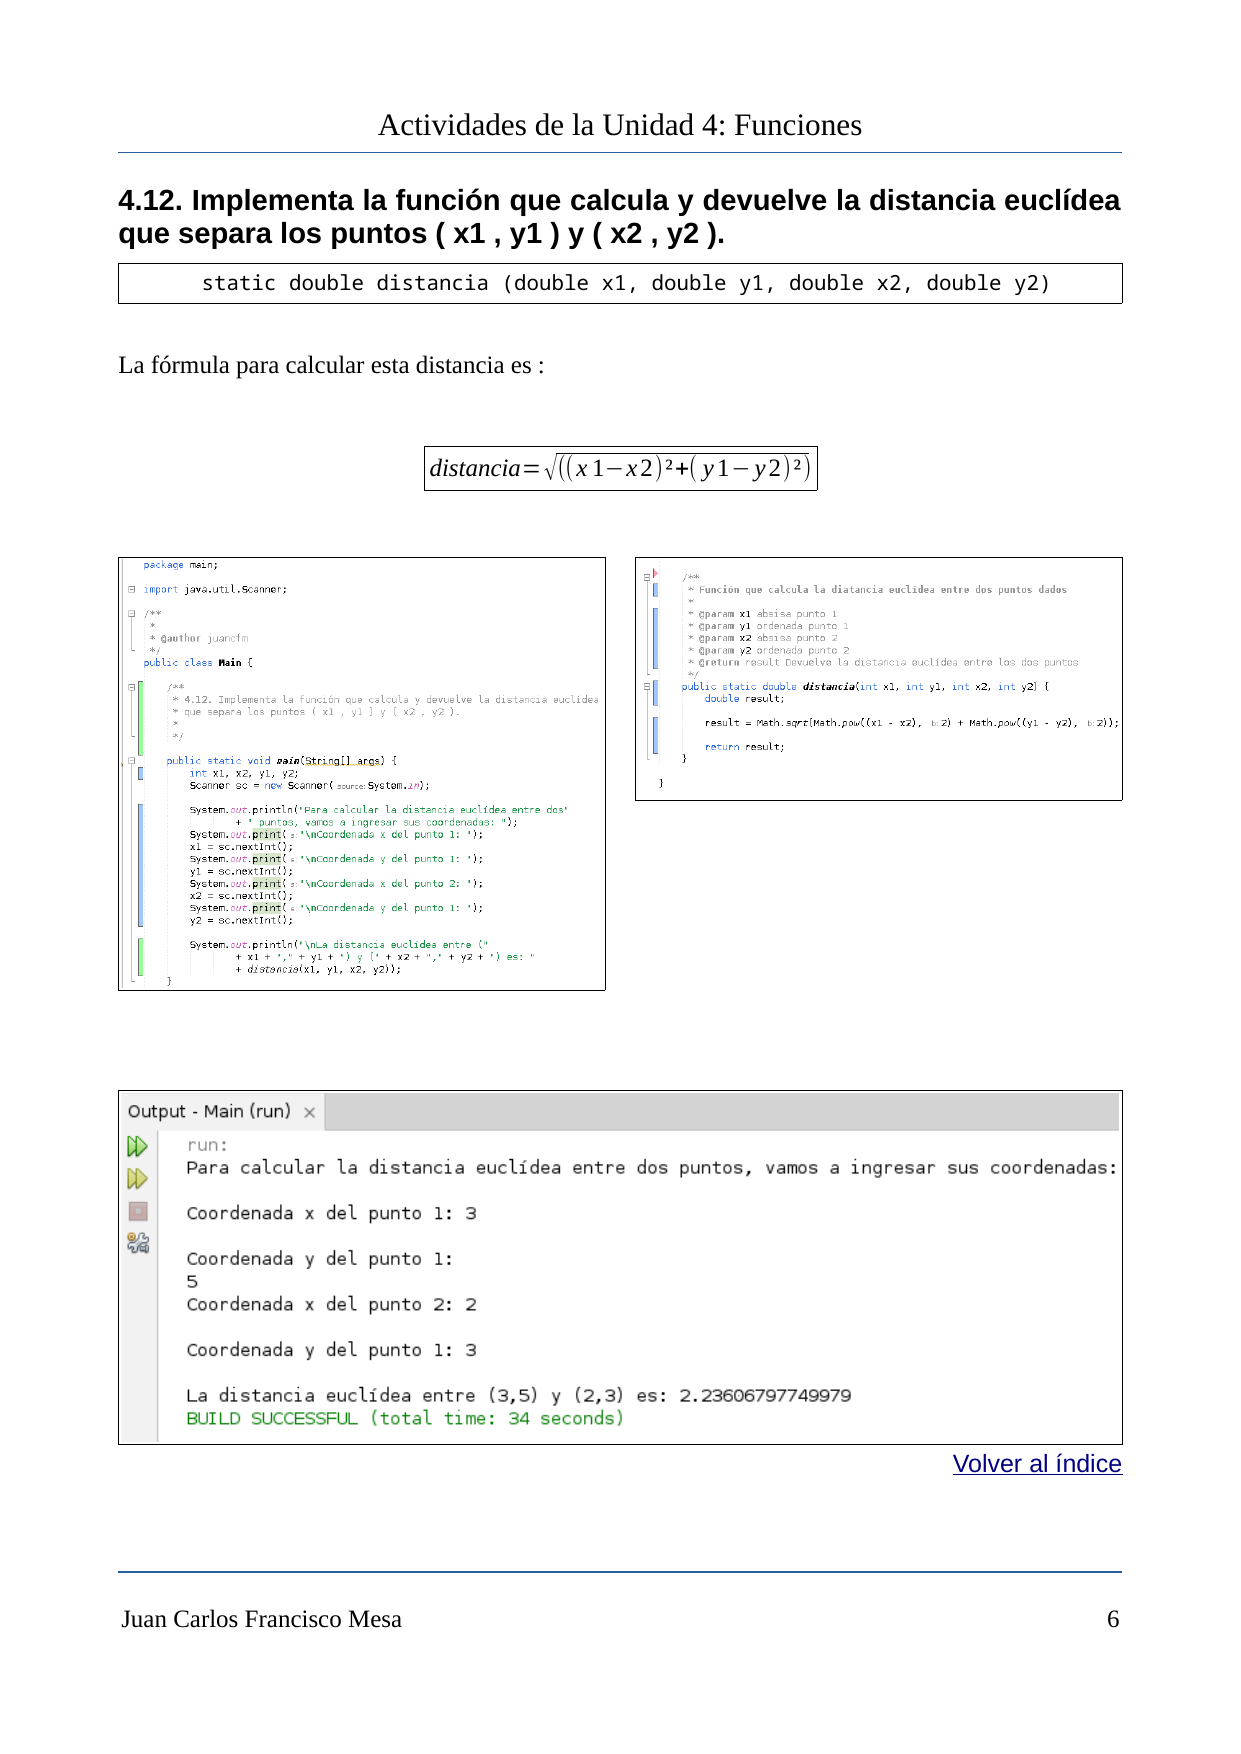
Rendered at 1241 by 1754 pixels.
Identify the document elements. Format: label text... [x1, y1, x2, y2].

picture [121, 1093, 1119, 1442]
text static double distancia (double x1, double y1, double x2, double y2) [119, 264, 1122, 303]
text [119, 1091, 1122, 1444]
text La fórmula para calcular esta distancia es : [118, 351, 1122, 379]
picture [637, 559, 1119, 797]
picture [121, 559, 603, 988]
subtitle 4.12. Implementa la función que calcula y devuelve la distancia euclídea que separa los puntos ( x1 , y1 ) y ( x2 , y2 ). [118, 183, 1122, 250]
text Volver al índice [118, 1445, 1122, 1478]
